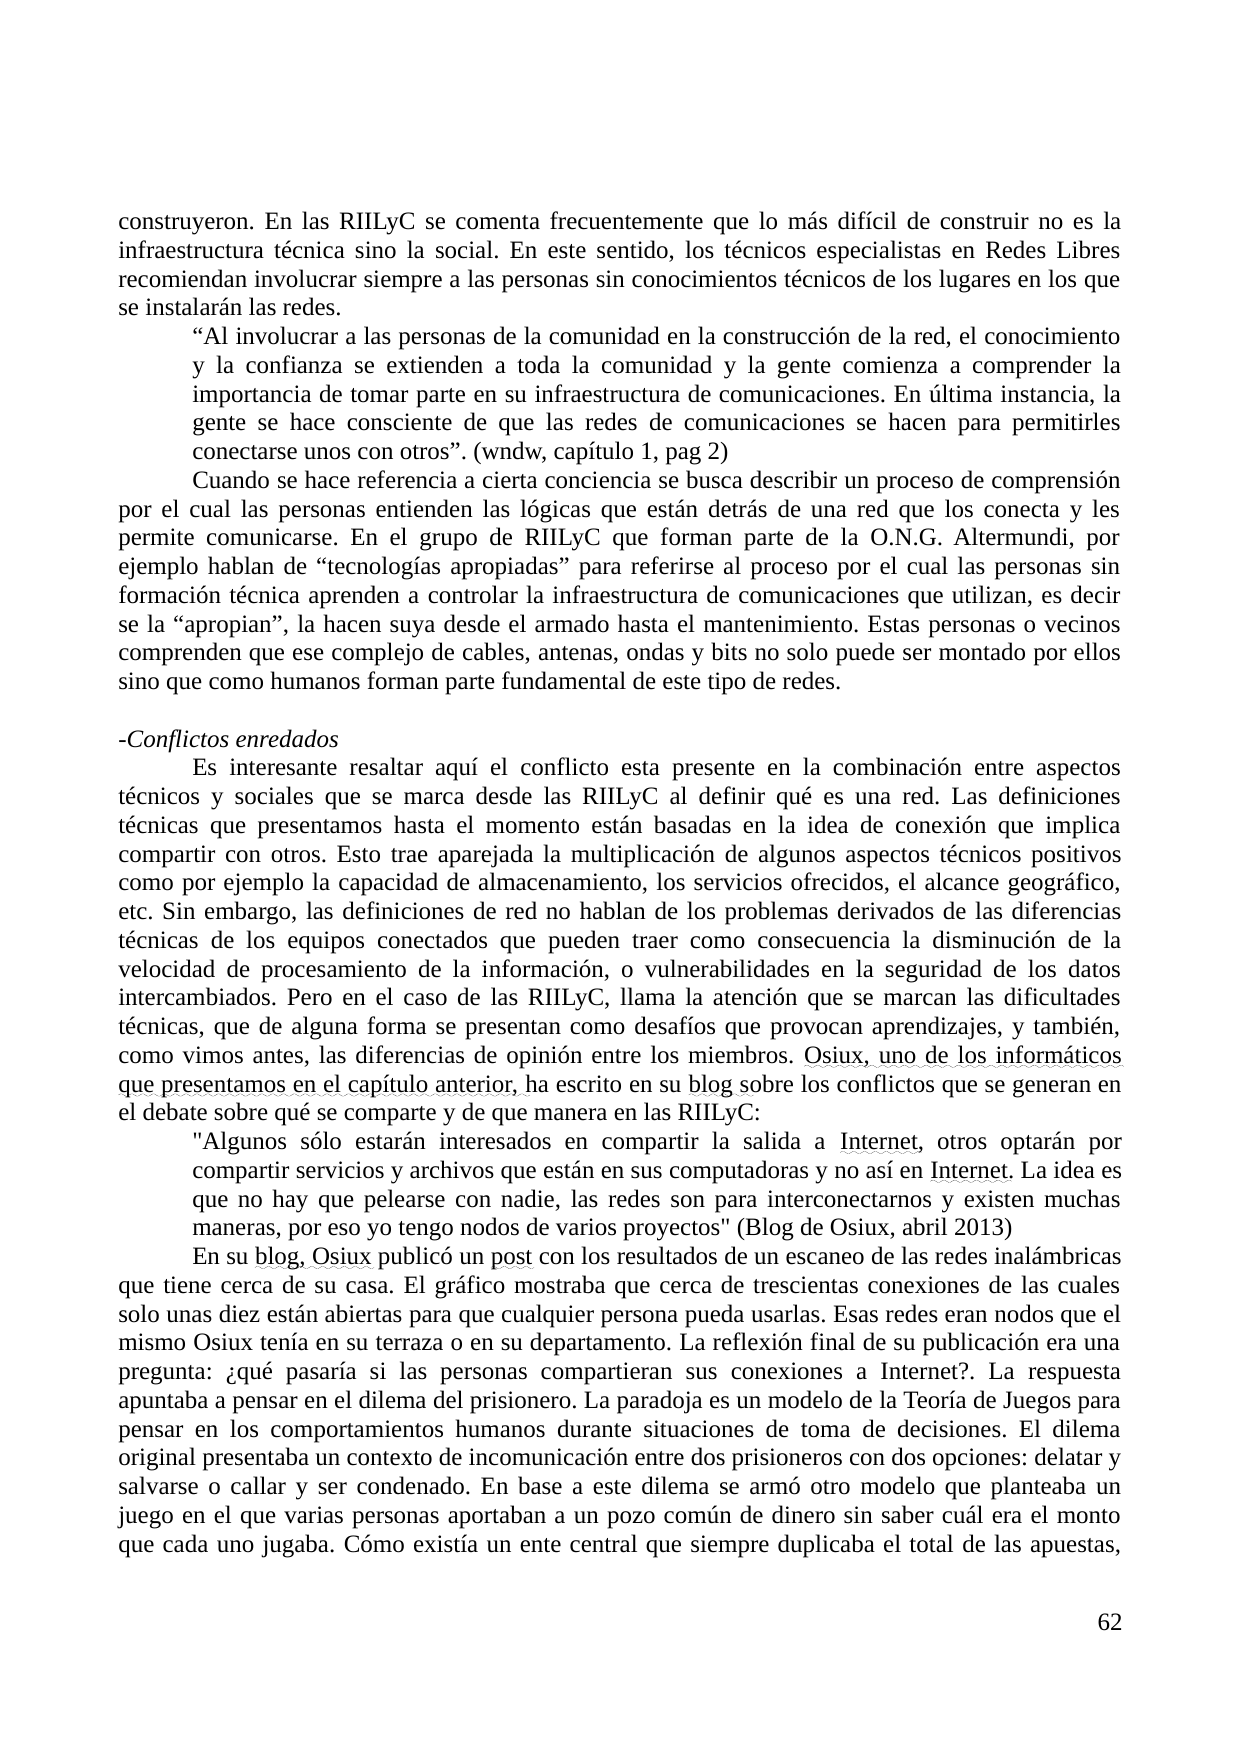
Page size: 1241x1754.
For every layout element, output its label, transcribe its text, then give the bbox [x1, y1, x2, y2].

subtitle -Conflictos enredados [118, 724, 1122, 752]
text “Al involucrar a las personas de la comunidad en la construcción de la red, el conocimiento y la confianza se extienden a toda la comunidad y la gente comienza a comprender la importancia de tomar parte en su infraestructura de comunicaciones. En última instancia, la gente se hace consciente de que las redes de comunicaciones se hacen para permitirles conectarse unos con otros”. (wndw, capítulo 1, pag 2) [192, 321, 1122, 465]
text "Algunos sólo estarán interesados en compartir la salida a Internet, otros optarán por compartir servicios y archivos que están en sus computadoras y no así en Internet. La idea es que no hay que pelearse con nadie, las redes son para interconectarnos y existen muchas maneras, por eso yo tengo nodos de varios proyectos" (Blog de Osiux, abril 2013) [192, 1126, 1122, 1241]
text Cuando se hace referencia a cierta conciencia se busca describir un proceso de comprensión por el cual las personas entienden las lógicas que están detrás de una red que los conecta y les permite comunicarse. En el grupo de RIILyC que forman parte de la O.N.G. Altermundi, por ejemplo hablan de “tecnologías apropiadas” para referirse al proceso por el cual las personas sin formación técnica aprenden a controlar la infraestructura de comunicaciones que utilizan, es decir se la “apropian”, la hacen suya desde el armado hasta el mantenimiento. Estas personas o vecinos comprenden que ese complejo de cables, antenas, ondas y bits no solo puede ser montado por ellos sino que como humanos forman parte fundamental de este tipo de redes. [118, 465, 1122, 695]
text construyeron. En las RIILyC se comenta frecuentemente que lo más difícil de construir no es la infraestructura técnica sino la social. En este sentido, los técnicos especialistas en Redes Libres recomiendan involucrar siempre a las personas sin conocimientos técnicos de los lugares en los que se instalarán las redes. [118, 206, 1122, 321]
text En su blog, Osiux publicó un post con los resultados de un escaneo de las redes inalámbricas que tiene cerca de su casa. El gráfico mostraba que cerca de trescientas conexiones de las cuales solo unas diez están abiertas para que cualquier persona pueda usarlas. Esas redes eran nodos que el mismo Osiux tenía en su terraza o en su departamento. La reflexión final de su publicación era una pregunta: ¿qué pasaría si las personas compartieran sus conexiones a Internet?. La respuesta apuntaba a pensar en el dilema del prisionero. La paradoja es un modelo de la Teoría de Juegos para pensar en los comportamientos humanos durante situaciones de toma de decisiones. El dilema original presentaba un contexto de incomunicación entre dos prisioneros con dos opciones: delatar y salvarse o callar y ser condenado. En base a este dilema se armó otro modelo que planteaba un juego en el que varias personas aportaban a un pozo común de dinero sin saber cuál era el monto que cada uno jugaba. Cómo existía un ente central que siempre duplicaba el total de las apuestas, [118, 1241, 1122, 1557]
text Es interesante resaltar aquí el conflicto esta presente en la combinación entre aspectos técnicos y sociales que se marca desde las RIILyC al definir qué es una red. Las definiciones técnicas que presentamos hasta el momento están basadas en la idea de conexión que implica compartir con otros. Esto trae aparejada la multiplicación de algunos aspectos técnicos positivos como por ejemplo la capacidad de almacenamiento, los servicios ofrecidos, el alcance geográfico, etc. Sin embargo, las definiciones de red no hablan de los problemas derivados de las diferencias técnicas de los equipos conectados que pueden traer como consecuencia la disminución de la velocidad de procesamiento de la información, o vulnerabilidades en la seguridad de los datos intercambiados. Pero en el caso de las RIILyC, llama la atención que se marcan las dificultades técnicas, que de alguna forma se presentan como desafíos que provocan aprendizajes, y también, como vimos antes, las diferencias de opinión entre los miembros. Osiux, uno de los informáticos que presentamos en el capítulo anterior, ha escrito en su blog sobre los conflictos que se generan en el debate sobre qué se comparte y de que manera en las RIILyC: [118, 752, 1122, 1126]
